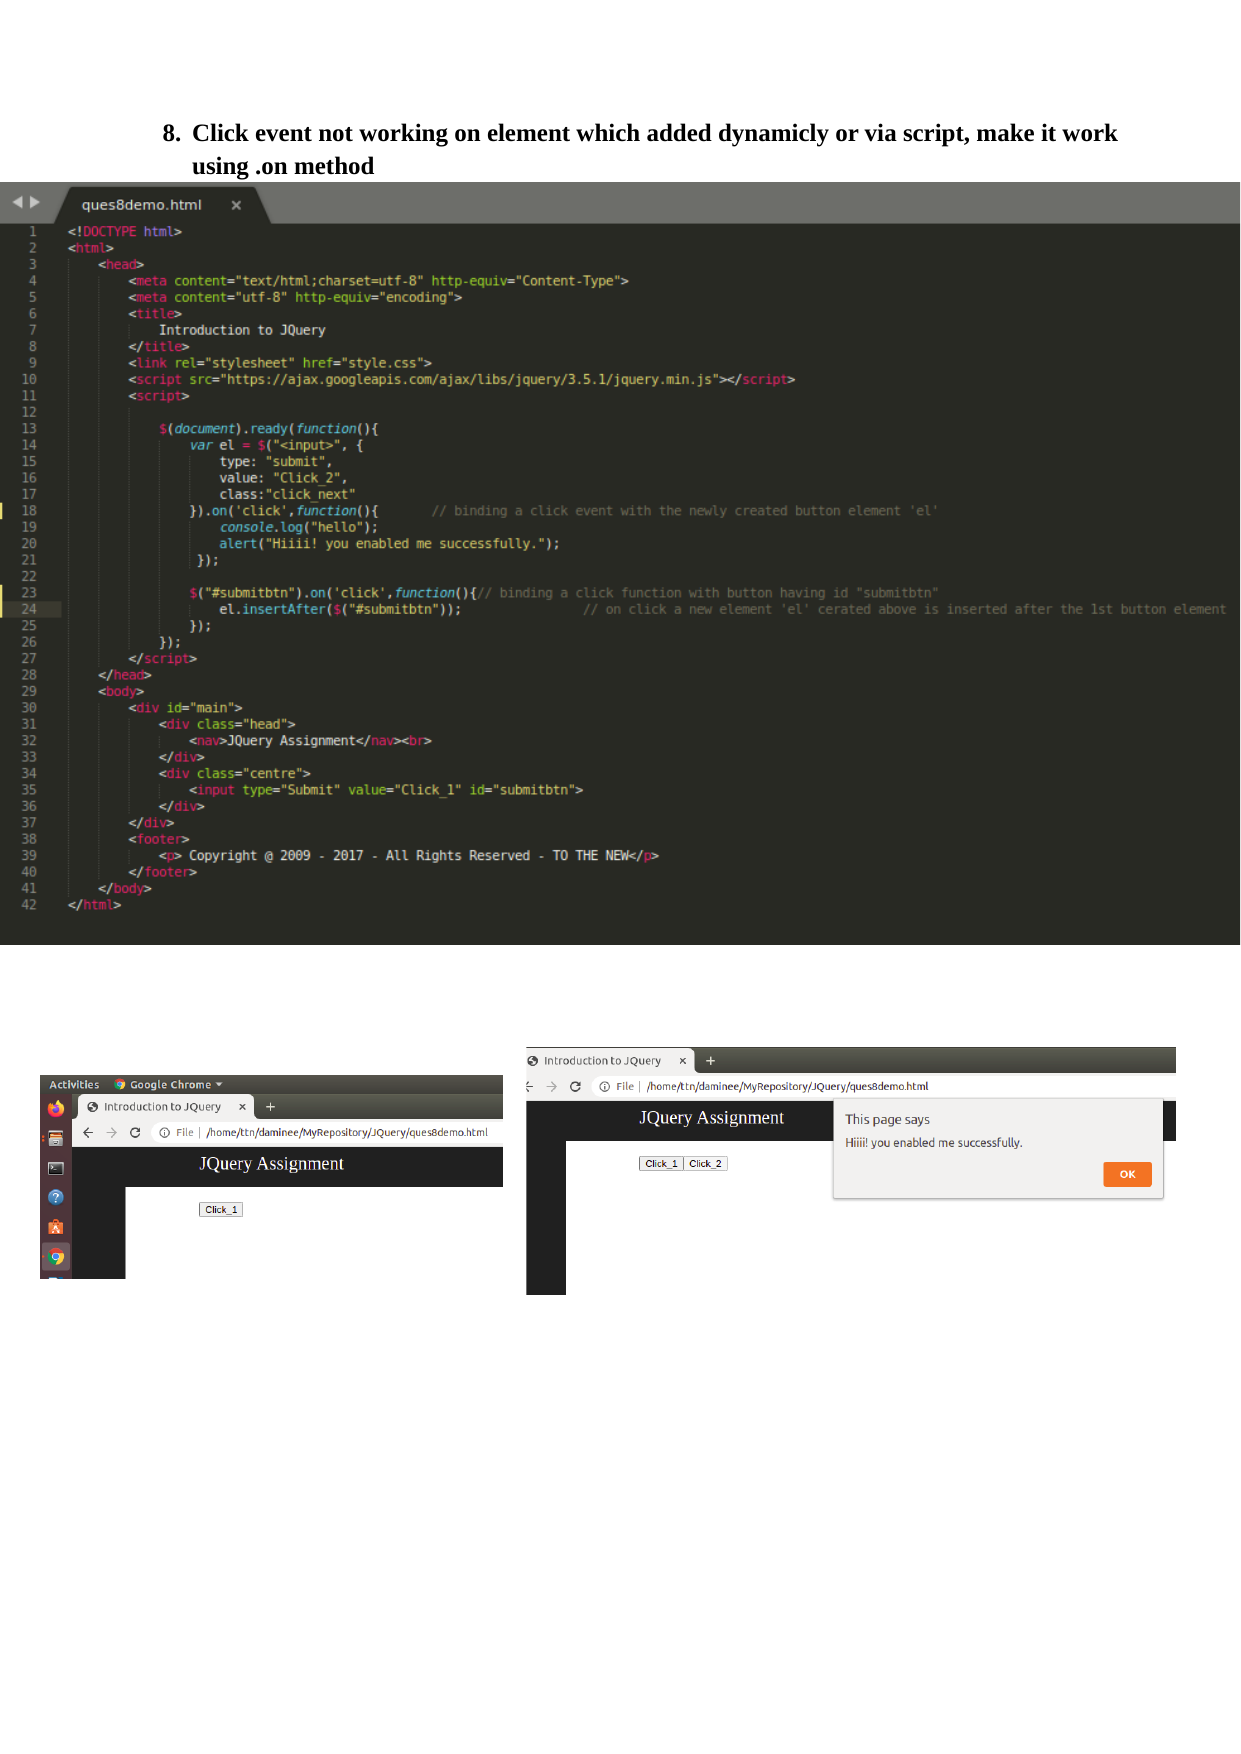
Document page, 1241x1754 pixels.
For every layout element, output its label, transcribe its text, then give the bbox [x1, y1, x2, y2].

list Click event not working on element which added dynamicly or via script, make it work using .on method [162, 118, 1122, 180]
picture [0, 182, 1241, 945]
picture [526, 1047, 1176, 1295]
